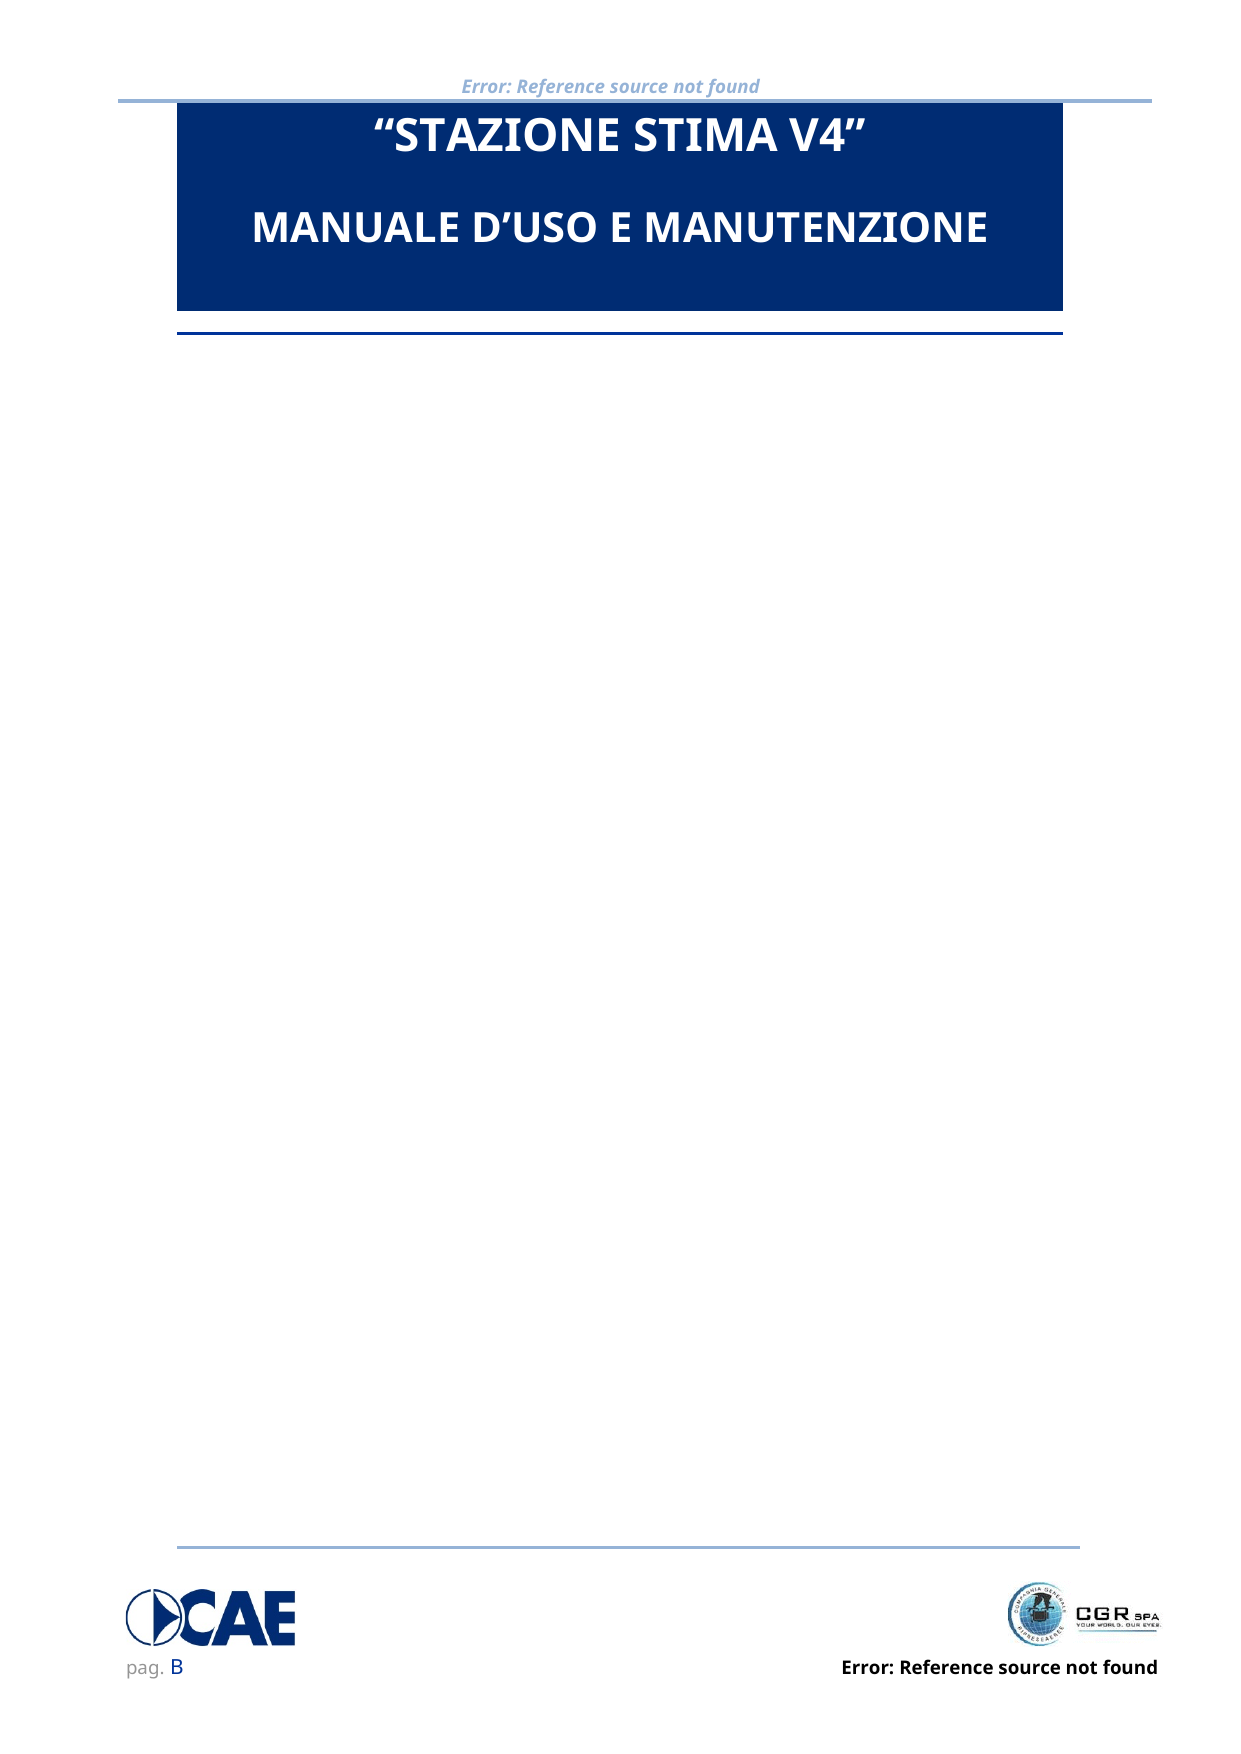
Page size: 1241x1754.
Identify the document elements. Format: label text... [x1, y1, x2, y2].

text “STAZIONE STIMA V4” [177, 103, 1063, 165]
text MANUALE D’USO E MANUTENZIONE [177, 198, 1063, 255]
